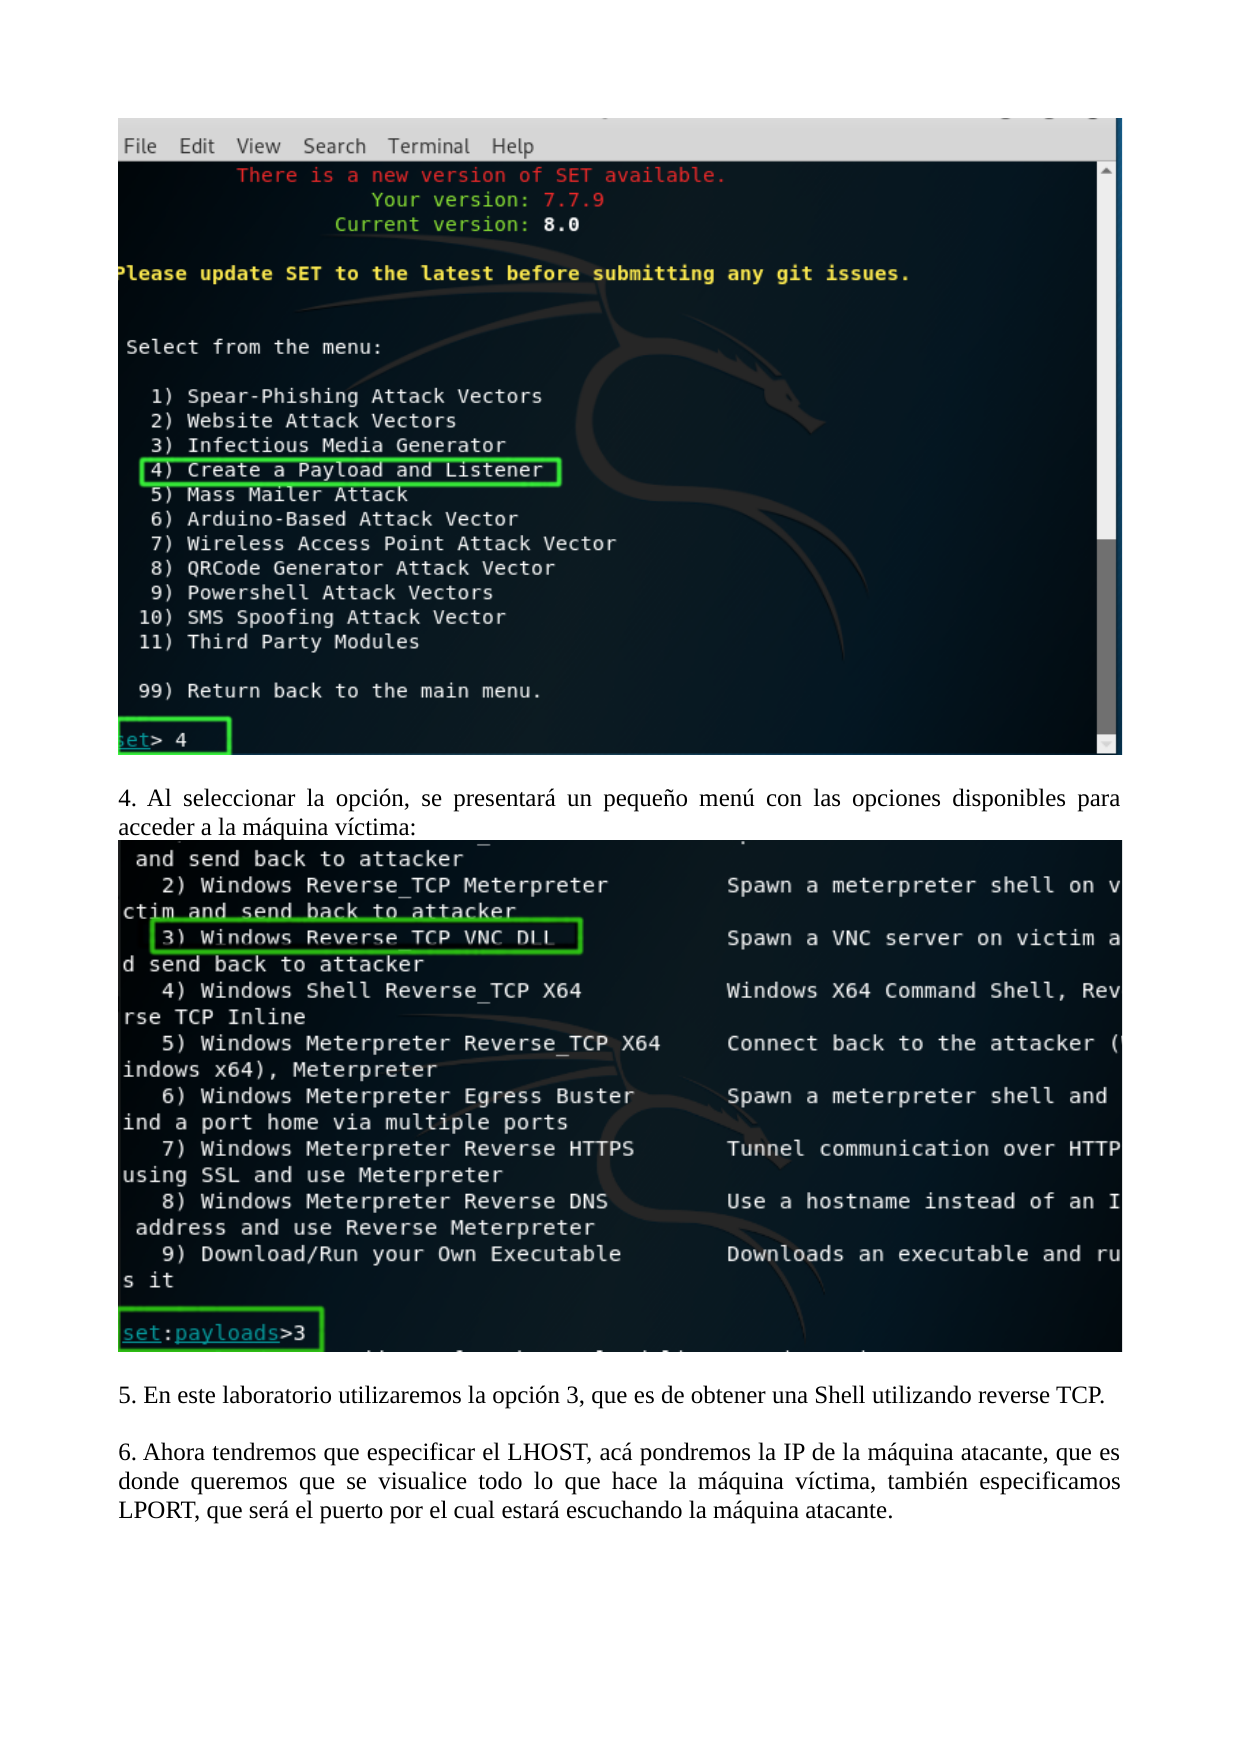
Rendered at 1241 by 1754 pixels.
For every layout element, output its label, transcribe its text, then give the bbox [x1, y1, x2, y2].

text 6. Ahora tendremos que especificar el LHOST, acá pondremos la IP de la máquina atacante, que es donde queremos que se visualice todo lo que hace la máquina víctima, también especificamos LPORT, que será el puerto por el cual estará escuchando la máquina atacante. [118, 1437, 1122, 1524]
text 5. En este laboratorio utilizaremos la opción 3, que es de obtener una Shell utilizando reverse TCP. [118, 1380, 1122, 1409]
picture [118, 840, 1123, 1352]
picture [118, 118, 1123, 755]
text 4. Al seleccionar la opción, se presentará un pequeño menú con las opciones disponibles para acceder a la máquina víctima: [118, 783, 1122, 840]
